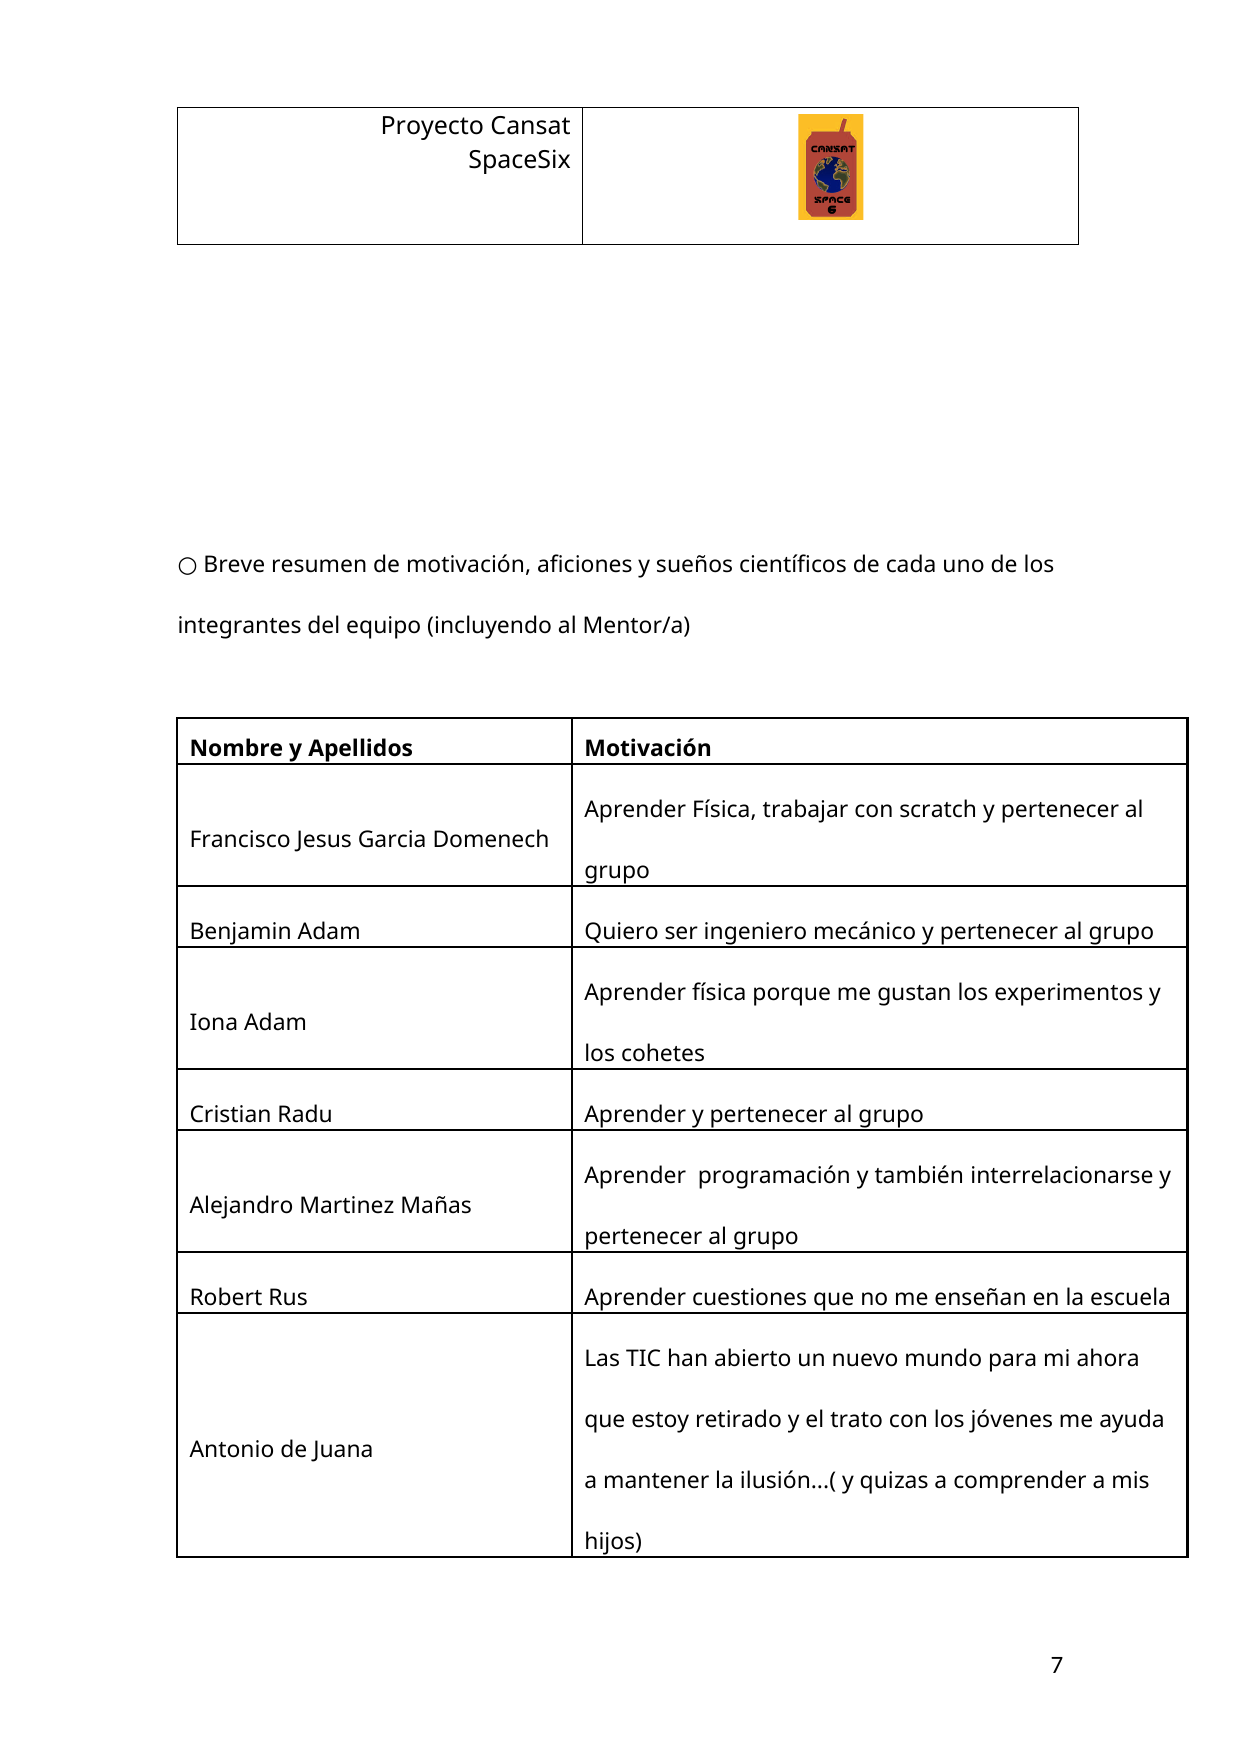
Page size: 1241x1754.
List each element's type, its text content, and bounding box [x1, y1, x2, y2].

table_cell Quiero ser ingeniero mecánico y pertenecer al grupo [573, 887, 1186, 946]
table_cell Alejandro Martinez Mañas [178, 1131, 571, 1251]
table_cell Aprender programación y también interrelacionarse y pertenecer al grupo [573, 1131, 1186, 1251]
table_cell Las TIC han abierto un nuevo mundo para mi ahora que estoy retirado y el trato con los jóvenes me ayuda a mantener la ilusión...( y quizas a comprender a mis hijos) [573, 1314, 1186, 1556]
table_cell Aprender cuestiones que no me enseñan en la escuela [573, 1253, 1186, 1312]
picture [798, 114, 864, 220]
table_header Motivación [573, 719, 1186, 763]
table_cell Francisco Jesus Garcia Domenech [178, 765, 571, 885]
table_cell Cristian Radu [178, 1070, 571, 1129]
table_cell Iona Adam [178, 948, 571, 1068]
table_header Nombre y Apellidos [178, 719, 571, 763]
table_cell Antonio de Juana [178, 1314, 571, 1556]
table_cell Robert Rus [178, 1253, 571, 1312]
table_cell Aprender y pertenecer al grupo [573, 1070, 1186, 1129]
table_cell Aprender física porque me gustan los experimentos y los cohetes [573, 948, 1186, 1068]
text ○ Breve resumen de motivación, aficiones y sueños científicos de cada uno de los integrantes del equipo (incluyendo al Mentor/a) [177, 534, 1063, 641]
table_cell Benjamin Adam [178, 887, 571, 946]
table_cell Aprender Física, trabajar con scratch y pertenecer al grupo [573, 765, 1186, 885]
